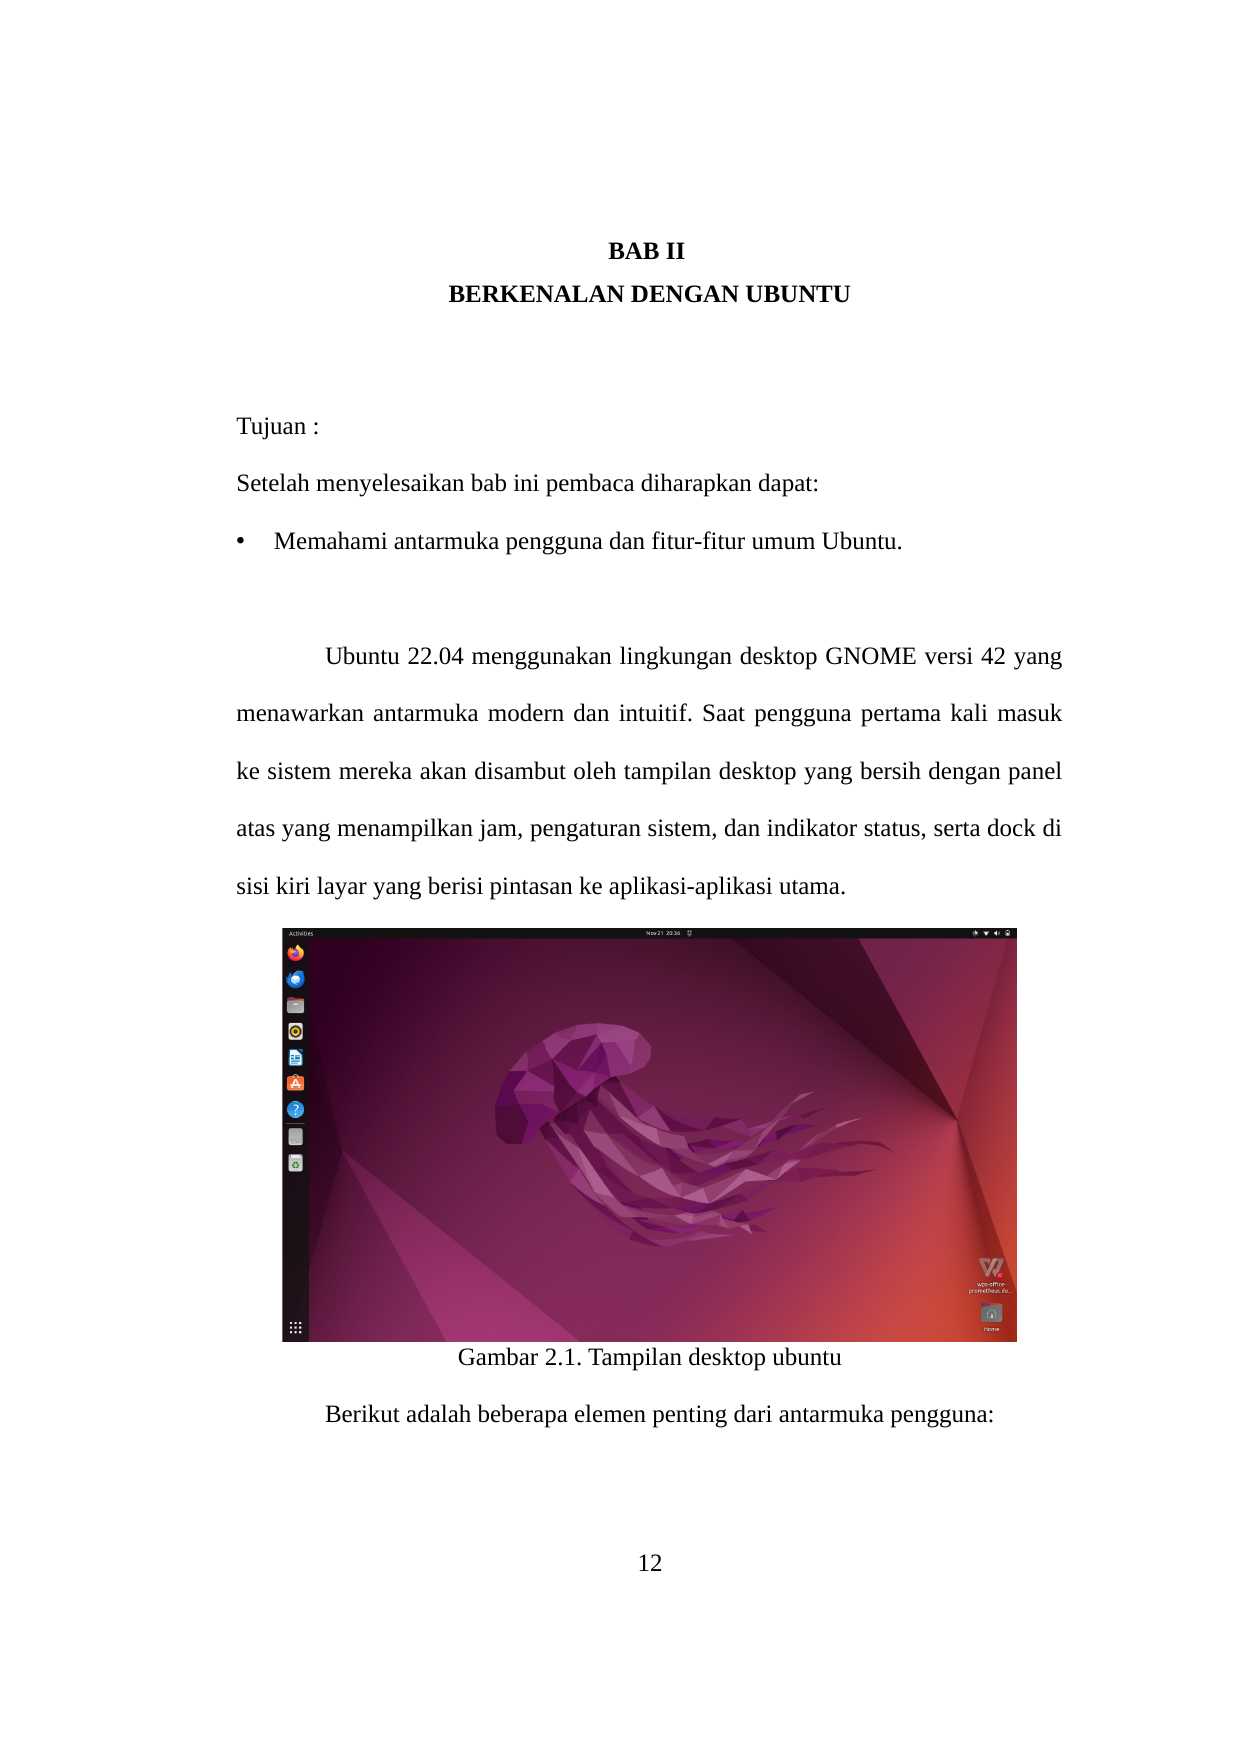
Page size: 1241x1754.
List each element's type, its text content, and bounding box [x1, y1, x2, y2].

text Gambar 2.1. Tampilan desktop ubuntu [282, 1342, 1017, 1370]
text Tujuan : [236, 411, 1063, 440]
text Setelah menyelesaikan bab ini pembaca diharapkan dapat: [236, 468, 1063, 497]
text Ubuntu 22.04 menggunakan lingkungan desktop GNOME versi 42 yang menawarkan antarmuka modern dan intuitif. Saat pengguna pertama kali masuk ke sistem mereka akan disambut oleh tampilan desktop yang bersih dengan panel atas yang menampilkan jam, pengaturan sistem, dan indikator status, serta dock di sisi kiri layar yang berisi pintasan ke aplikasi-aplikasi utama. [236, 641, 1063, 900]
text Berikut adalah beberapa elemen penting dari antarmuka pengguna: [236, 1399, 1063, 1428]
list Memahami antarmuka pengguna dan fitur-fitur umum Ubuntu. [236, 526, 1063, 555]
picture [282, 928, 1017, 1342]
subtitle BERKENALAN DENGAN UBUNTU [236, 236, 1063, 308]
